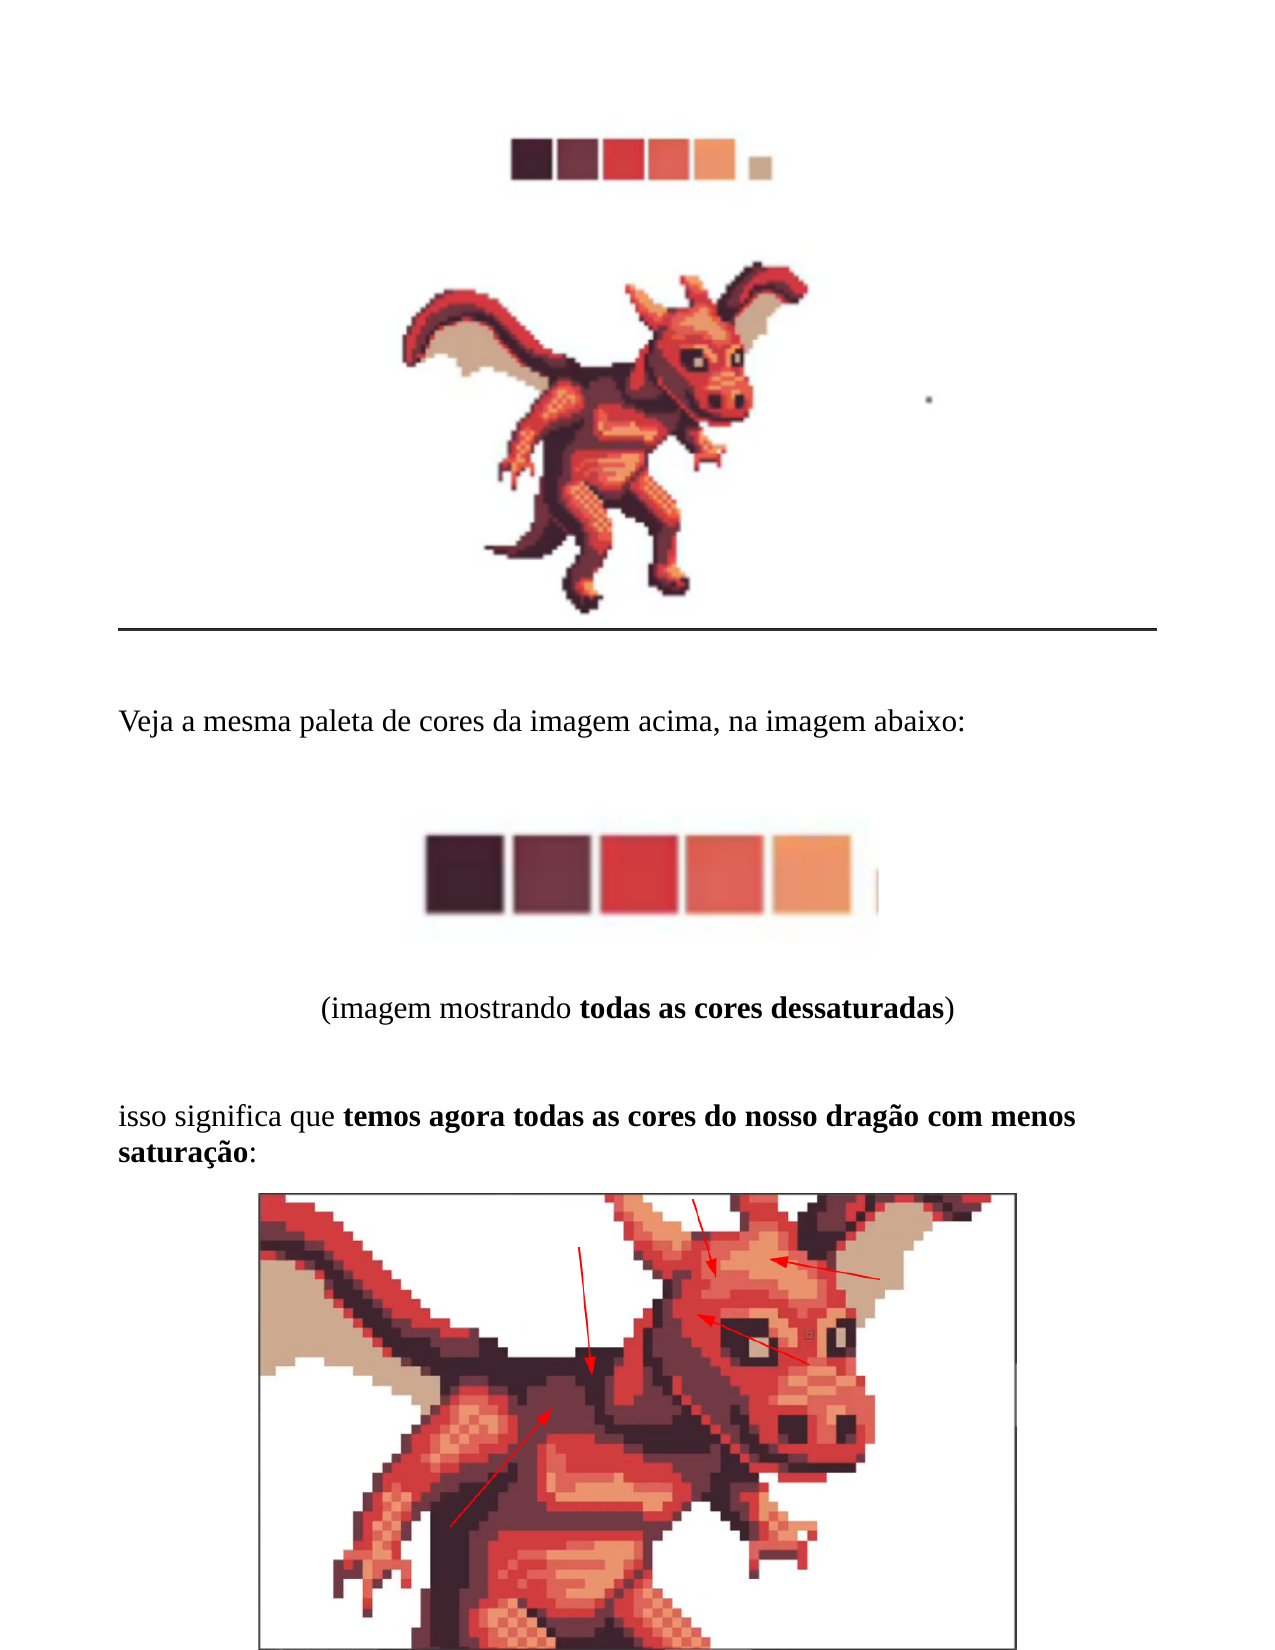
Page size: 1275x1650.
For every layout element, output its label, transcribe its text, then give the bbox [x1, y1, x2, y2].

picture [396, 809, 879, 957]
text isso significa que temos agora todas as cores do nosso dragão com menos saturação: [118, 1097, 1157, 1169]
picture [118, 118, 1157, 631]
text Veja a mesma paleta de cores da imagem acima, na imagem abaixo: [118, 702, 1157, 738]
picture [258, 1193, 1017, 1650]
text (imagem mostrando todas as cores dessaturadas) [118, 989, 1157, 1025]
